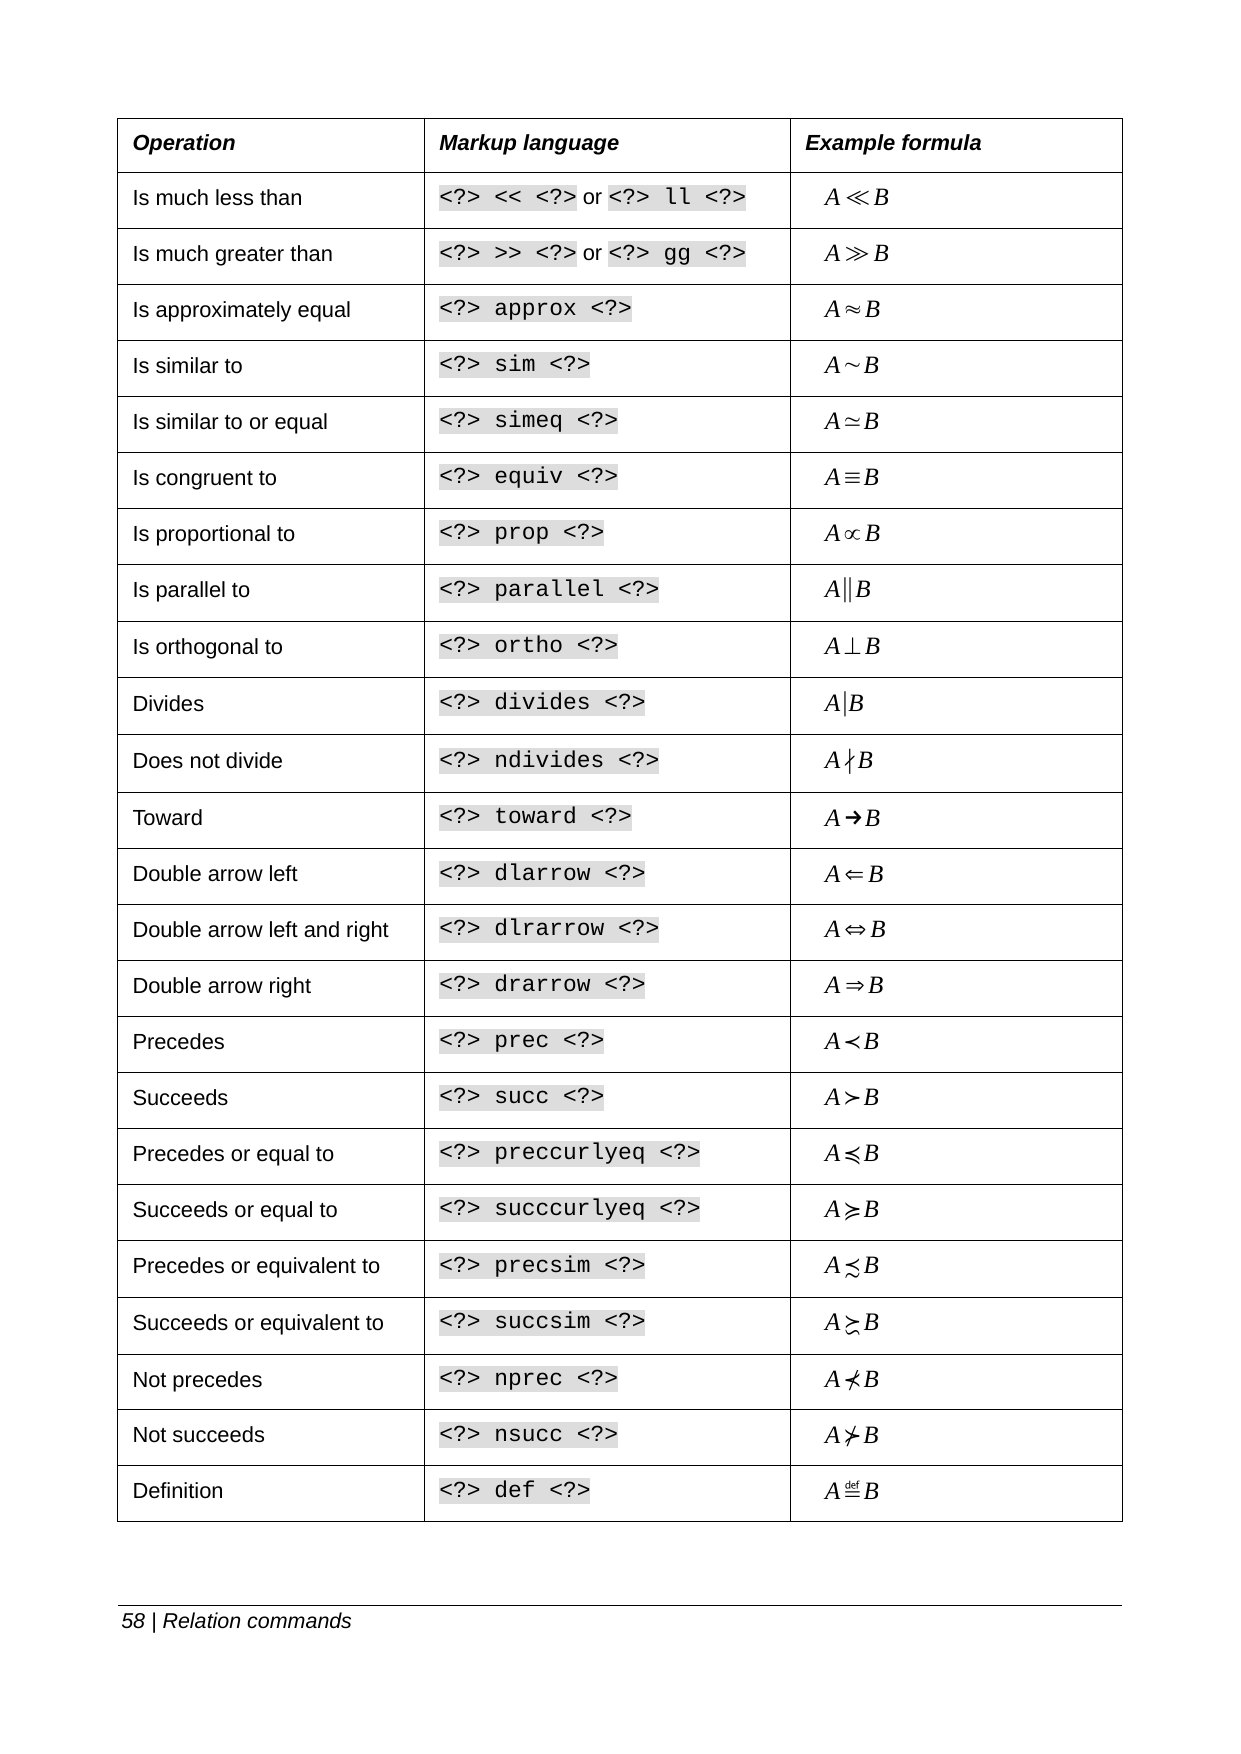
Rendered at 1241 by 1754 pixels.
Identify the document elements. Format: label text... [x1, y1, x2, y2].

table_cell Succeeds or equivalent to [118, 1298, 424, 1353]
table_cell <?> approx <?> [425, 285, 790, 339]
table_cell [791, 1073, 1122, 1128]
table_cell [791, 678, 1122, 734]
table_cell <?> sim <?> [425, 341, 790, 396]
table_cell <?> nprec <?> [425, 1355, 790, 1409]
table_cell [791, 735, 1122, 792]
table_cell [791, 1185, 1122, 1240]
table_cell Definition [118, 1466, 424, 1521]
table_cell <?> divides <?> [425, 678, 790, 734]
table_header Operation [118, 119, 424, 172]
table_cell Is much less than [118, 173, 424, 228]
table_cell Is much greater than [118, 229, 424, 283]
table_cell <?> prec <?> [425, 1017, 790, 1072]
table_cell [791, 1129, 1122, 1184]
table_cell Is orthogonal to [118, 622, 424, 677]
table_cell <?> succsim <?> [425, 1298, 790, 1353]
table_cell Divides [118, 678, 424, 734]
table_cell Precedes or equivalent to [118, 1241, 424, 1297]
table_cell <?> dlrarrow <?> [425, 905, 790, 960]
table_cell <?> >> <?> or <?> gg <?> [425, 229, 790, 283]
table_cell [791, 961, 1122, 1016]
table_cell Toward [118, 793, 424, 848]
table_cell [791, 453, 1122, 508]
table_cell Precedes [118, 1017, 424, 1072]
table_cell [791, 1410, 1122, 1465]
table_cell Is similar to or equal [118, 397, 424, 452]
table_cell [791, 1355, 1122, 1409]
table_cell <?> ortho <?> [425, 622, 790, 677]
table_cell [791, 285, 1122, 339]
table_cell <?> drarrow <?> [425, 961, 790, 1016]
table_cell Double arrow left [118, 849, 424, 904]
table_cell [791, 622, 1122, 677]
table_cell <?> nsucc <?> [425, 1410, 790, 1465]
table_cell <?> parallel <?> [425, 565, 790, 621]
table_cell <?> succ <?> [425, 1073, 790, 1128]
table_cell [791, 1241, 1122, 1297]
table_cell <?> dlarrow <?> [425, 849, 790, 904]
table_cell Is approximately equal [118, 285, 424, 339]
table_cell <?> preccurlyeq <?> [425, 1129, 790, 1184]
table_header Example formula [791, 119, 1122, 172]
table_cell Double arrow left and right [118, 905, 424, 960]
table_header Markup language [425, 119, 790, 172]
table_cell <?> << <?> or <?> ll <?> [425, 173, 790, 228]
table_cell [791, 849, 1122, 904]
table_cell [791, 793, 1122, 848]
table_cell <?> toward <?> [425, 793, 790, 848]
table_cell [791, 509, 1122, 564]
table_cell [791, 1466, 1122, 1521]
table_cell Succeeds or equal to [118, 1185, 424, 1240]
table_cell <?> succcurlyeq <?> [425, 1185, 790, 1240]
table_cell <?> ndivides <?> [425, 735, 790, 792]
table_cell Is congruent to [118, 453, 424, 508]
table_cell [791, 341, 1122, 396]
table_cell Succeeds [118, 1073, 424, 1128]
table_cell <?> simeq <?> [425, 397, 790, 452]
table_cell [791, 173, 1122, 228]
table_cell <?> precsim <?> [425, 1241, 790, 1297]
table_cell [791, 1298, 1122, 1353]
table_cell [791, 905, 1122, 960]
table_cell <?> prop <?> [425, 509, 790, 564]
table_cell <?> def <?> [425, 1466, 790, 1521]
table_cell Not precedes [118, 1355, 424, 1409]
table_cell <?> equiv <?> [425, 453, 790, 508]
table_cell Is similar to [118, 341, 424, 396]
table_cell Does not divide [118, 735, 424, 792]
table_cell [791, 397, 1122, 452]
table_cell Not succeeds [118, 1410, 424, 1465]
table_cell [791, 1017, 1122, 1072]
table_cell [791, 229, 1122, 283]
table_cell Precedes or equal to [118, 1129, 424, 1184]
table_cell Double arrow right [118, 961, 424, 1016]
table_cell Is parallel to [118, 565, 424, 621]
table_cell [791, 565, 1122, 621]
table_cell Is proportional to [118, 509, 424, 564]
